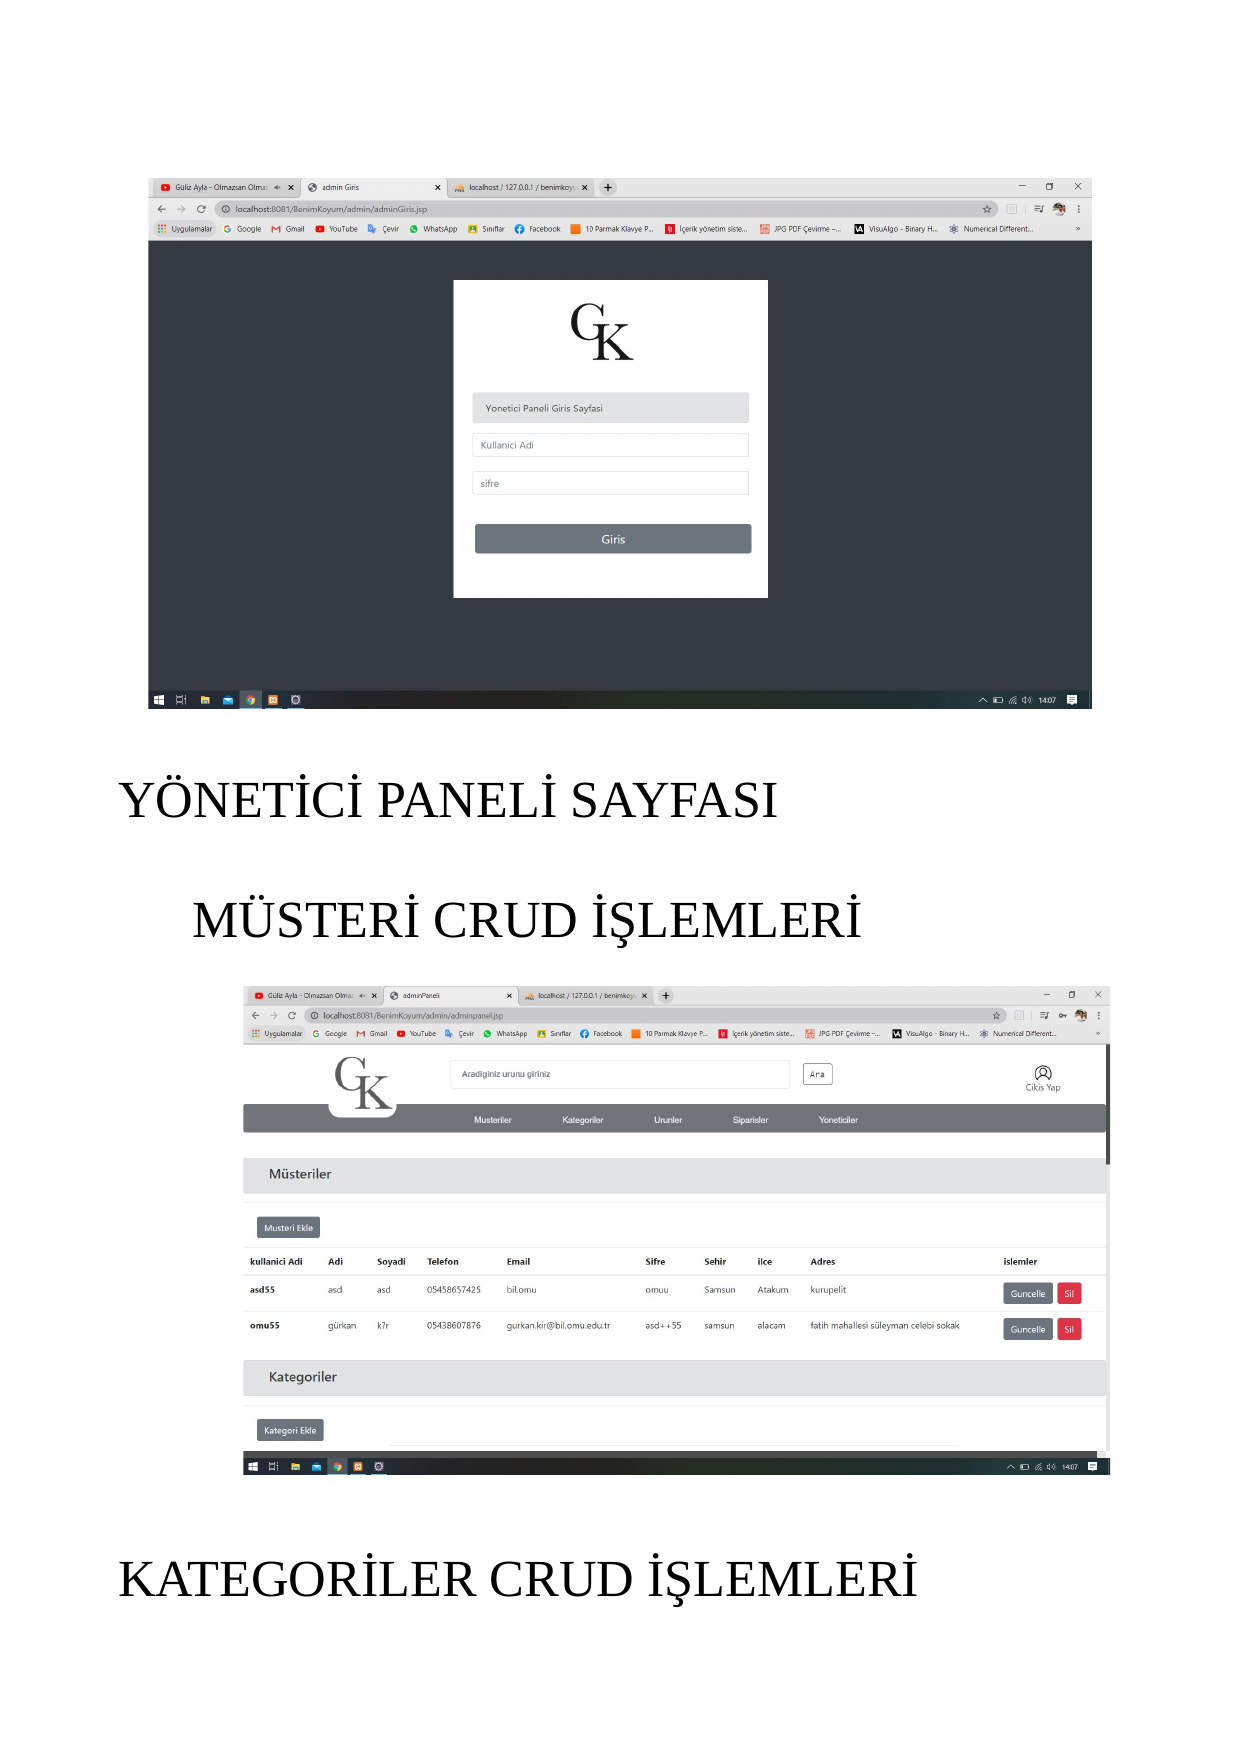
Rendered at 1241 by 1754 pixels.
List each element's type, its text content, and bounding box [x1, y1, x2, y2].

picture [148, 178, 1092, 709]
text YÖNETİCİ PANELİ SAYFASI [118, 769, 1122, 828]
text KATEGORİLER CRUD İŞLEMLERİ [118, 1547, 1122, 1607]
text MÜSTERİ CRUD İŞLEMLERİ [118, 888, 1122, 948]
picture [243, 986, 1111, 1475]
